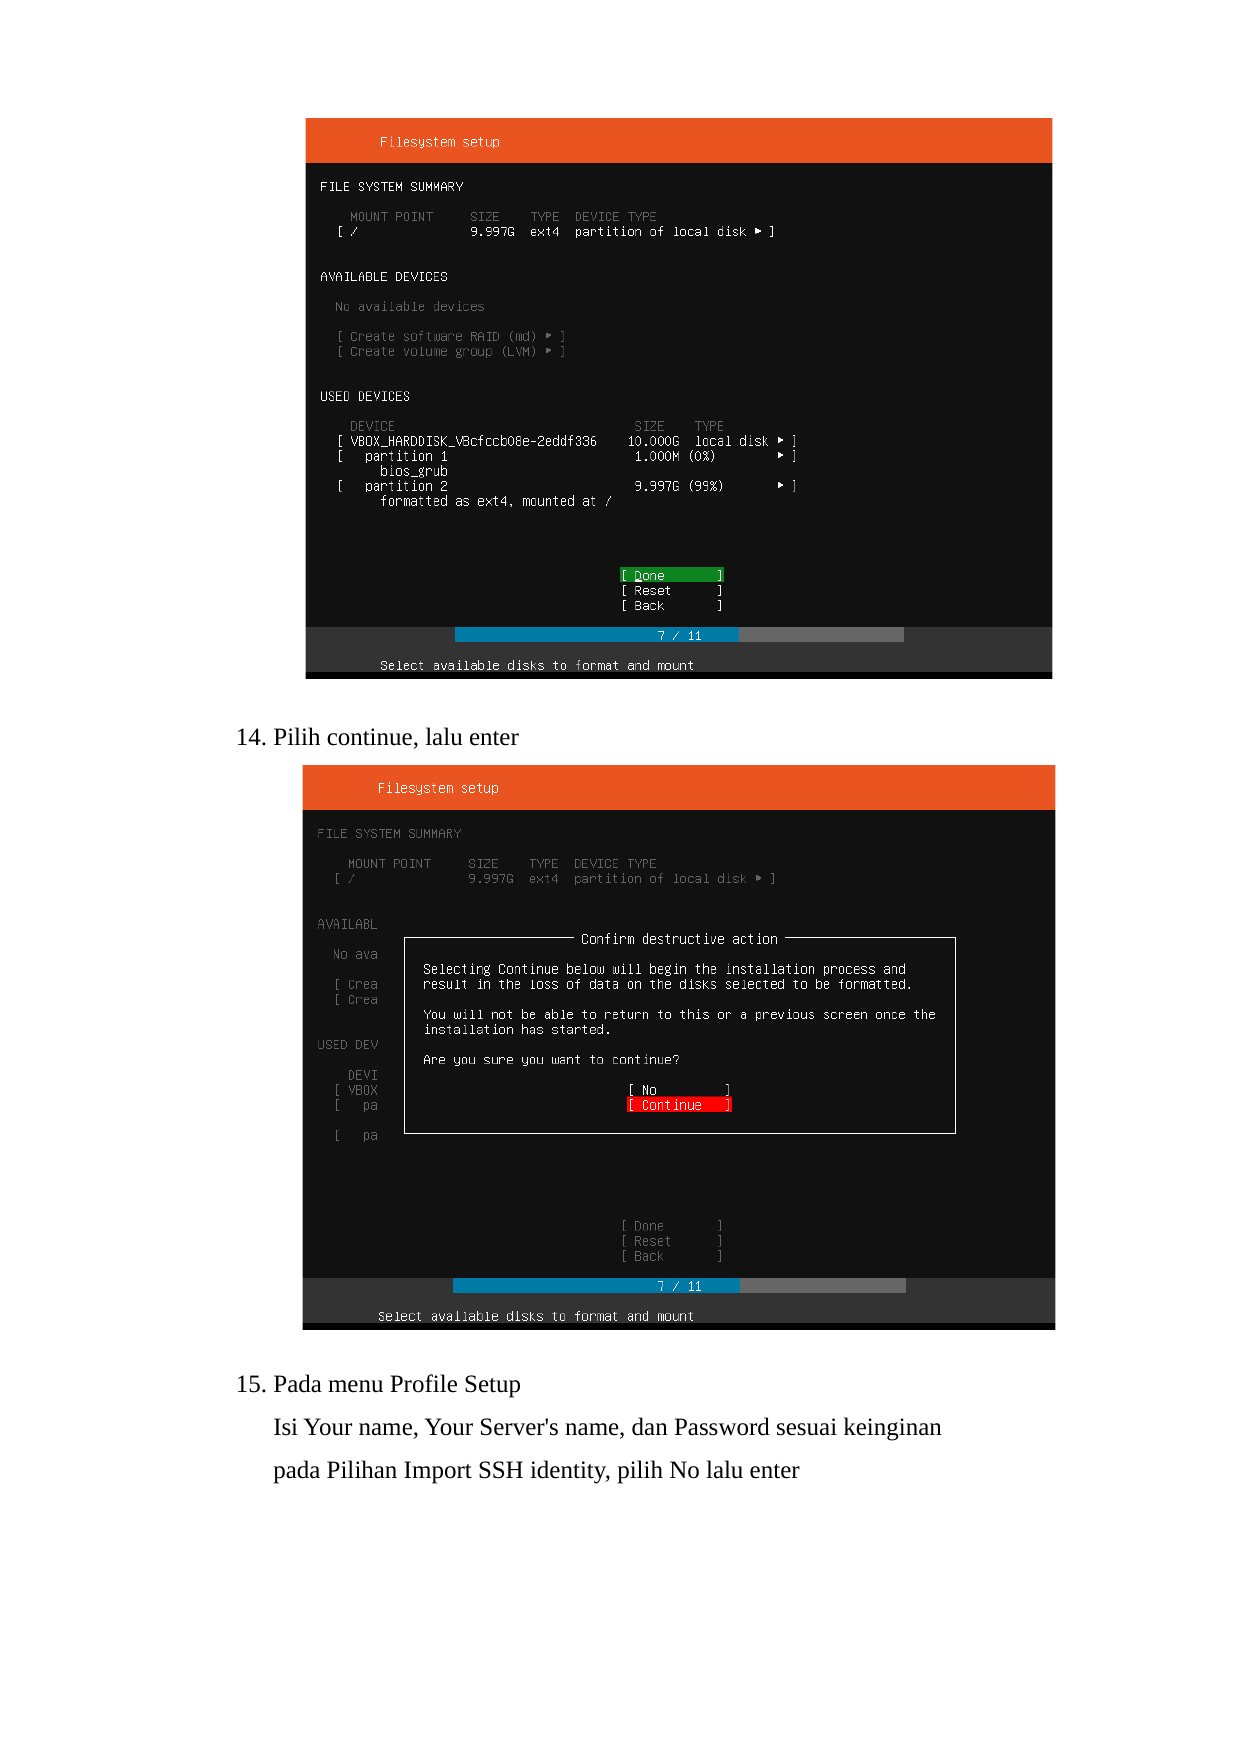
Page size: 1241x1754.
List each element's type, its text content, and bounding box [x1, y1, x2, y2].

text 14. Pilih continue, lalu enter [236, 722, 1122, 751]
picture [302, 765, 1056, 1330]
picture [305, 118, 1053, 679]
text 15. Pada menu Profile Setup [236, 1369, 1122, 1397]
text pada Pilihan Import SSH identity, pilih No lalu enter [236, 1455, 1122, 1484]
text Isi Your name, Your Server's name, dan Password sesuai keinginan [236, 1412, 1122, 1441]
